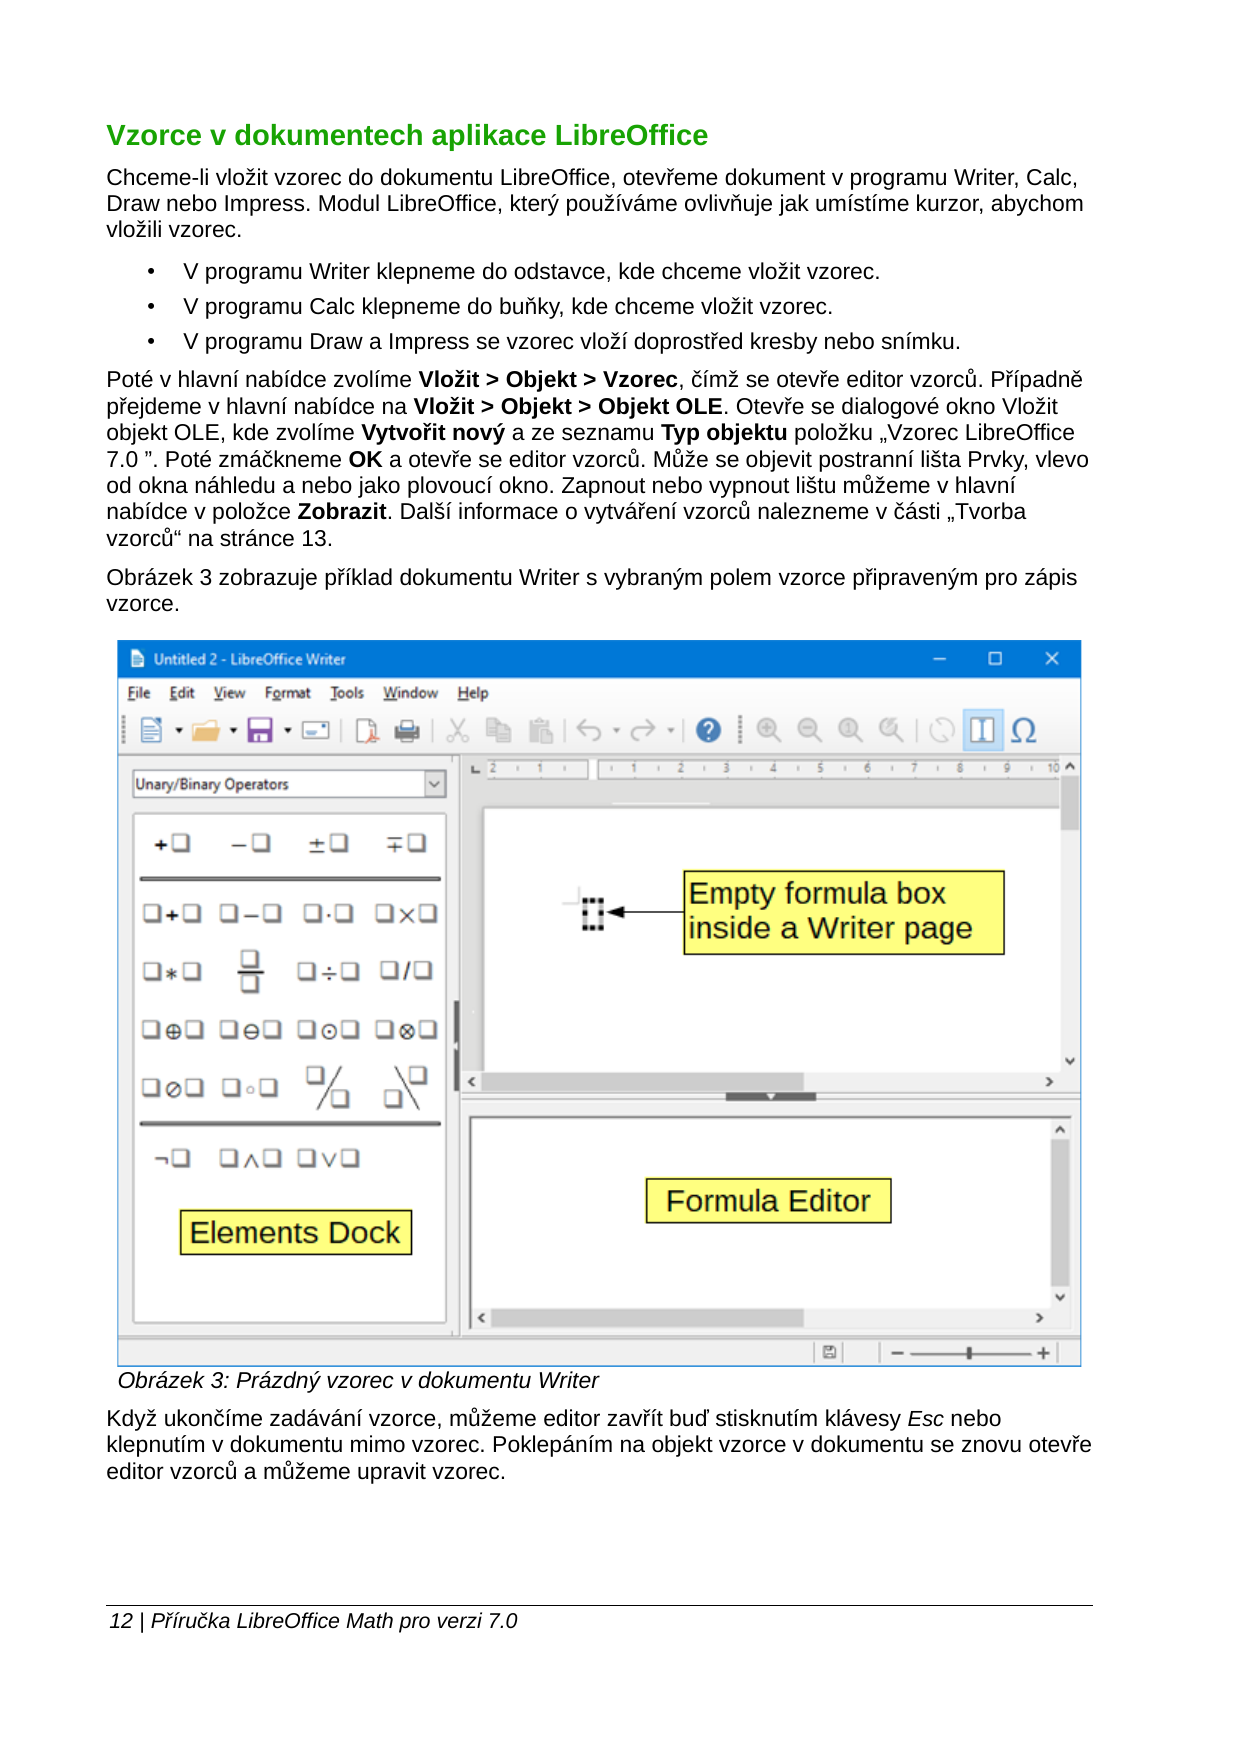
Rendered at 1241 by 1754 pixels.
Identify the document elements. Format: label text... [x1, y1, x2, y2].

text Když ukončíme zadávání vzorce, můžeme editor zavřít buď stisknutím klávesy Esc nebo klepnutím v dokumentu mimo vzorec. Poklepáním na objekt vzorce v dokumentu se znovu otevře editor vzorců a můžeme upravit vzorec. [106, 1405, 1093, 1484]
list V programu Calc klepneme do buňky, kde chceme vložit vzorec. [144, 290, 1093, 319]
picture [117, 640, 1082, 1367]
text Obrázek 3 zobrazuje příklad dokumentu Writer s vybraným polem vzorce připraveným pro zápis vzorce. [106, 563, 1093, 616]
subtitle Vzorce v dokumentech aplikace LibreOffice [106, 118, 1093, 152]
text Chceme-li vložit vzorec do dokumentu LibreOffice, otevřeme dokument v programu Writer, Calc, Draw nebo Impress. Modul LibreOffice, který používáme ovlivňuje jak umístíme kurzor, abychom vložili vzorec. [106, 163, 1093, 242]
text Obrázek 3 : Prázdný vzorec v dokumentu Writer [117, 1367, 1082, 1393]
text Poté v hlavní nabídce zvolíme Vložit > Objekt > Vzorec, čímž se otevře editor vzorců. Případně přejdeme v hlavní nabídce na Vložit > Objekt > Objekt OLE. Otevře se dialogové okno Vložit objekt OLE, kde zvolíme Vytvořit nový a ze seznamu Typ objektu položku „Vzorec LibreOffice 7.0 ”. Poté zmáčkneme OK a otevře se editor vzorců. Může se objevit postranní lišta Prvky, vlevo od okna náhledu a nebo jako plovoucí okno. Zapnout nebo vypnout lištu můžeme v hlavní nabídce v položce Zobrazit. Další informace o vytváření vzorců nalezneme v části „Vytváření vzorců“ na stránce 13. [106, 366, 1093, 551]
list V programu Writer klepneme do odstavce, kde chceme vložit vzorec. [144, 255, 1093, 284]
list V programu Draw a Impress se vzorec vloží doprostřed kresby nebo snímku. [144, 325, 1093, 358]
